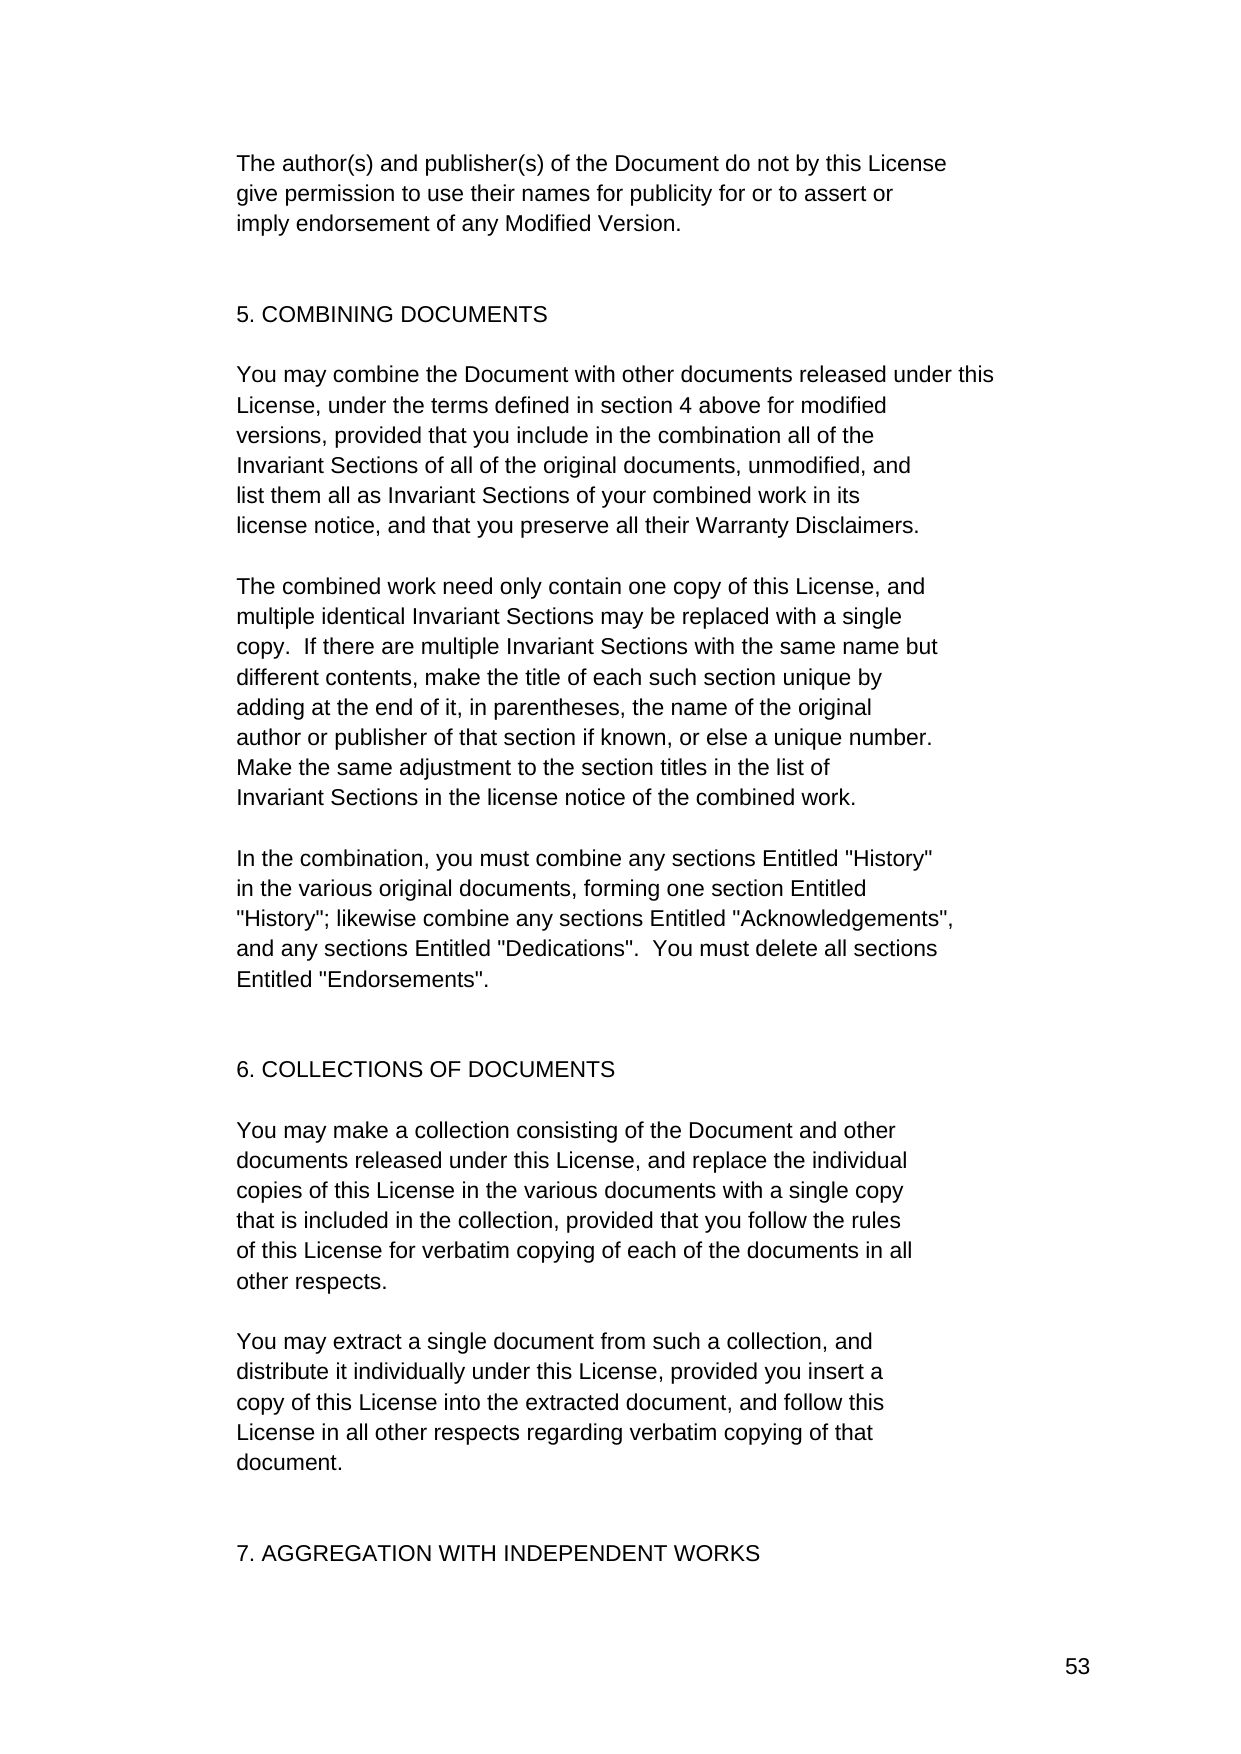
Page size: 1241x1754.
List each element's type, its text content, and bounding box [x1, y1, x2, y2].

text The author(s) and publisher(s) of the Document do not by this License give permission to use their names for publicity for or to assert or imply endorsement of any Modified Version. 5. COMBINING DOCUMENTS You may combine the Document with other documents released under this License, under the terms defined in section 4 above for modified versions, provided that you include in the combination all of the Invariant Sections of all of the original documents, unmodified, and list them all as Invariant Sections of your combined work in its license notice, and that you preserve all their Warranty Disclaimers. The combined work need only contain one copy of this License, and multiple identical Invariant Sections may be replaced with a single copy. If there are multiple Invariant Sections with the same name but different contents, make the title of each such section unique by adding at the end of it, in parentheses, the name of the original author or publisher of that section if known, or else a unique number. Make the same adjustment to the section titles in the list of Invariant Sections in the license notice of the combined work. In the combination, you must combine any sections Entitled "History" in the various original documents, forming one section Entitled "History"; likewise combine any sections Entitled "Acknowledgements", and any sections Entitled "Dedications". You must delete all sections Entitled "Endorsements". 6. COLLECTIONS OF DOCUMENTS You may make a collection consisting of the Document and other documents released under this License, and replace the individual copies of this License in the various documents with a single copy that is included in the collection, provided that you follow the rules of this License for verbatim copying of each of the documents in all other respects. You may extract a single document from such a collection, and distribute it individually under this License, provided you insert a copy of this License into the extracted document, and follow this License in all other respects regarding verbatim copying of that document. 7. AGGREGATION WITH INDEPENDENT WORKS [236, 150, 1090, 1596]
